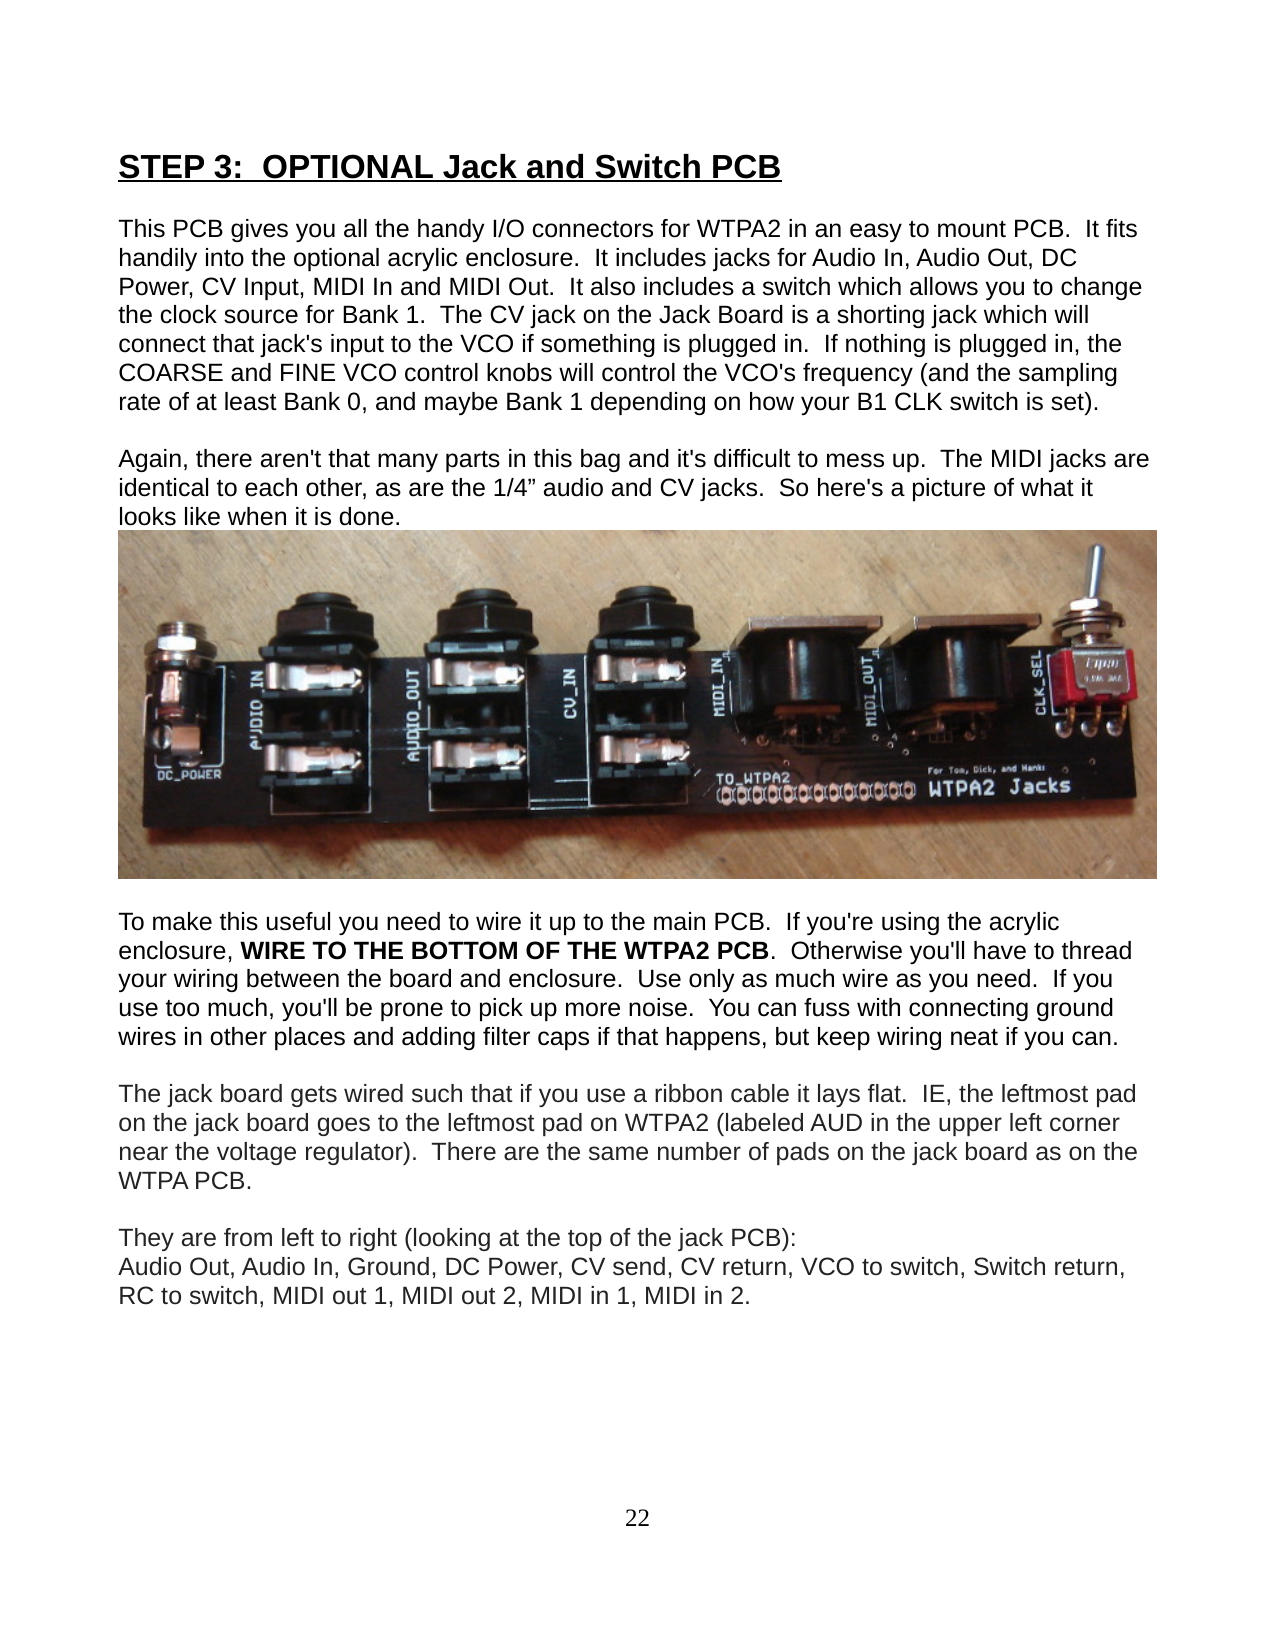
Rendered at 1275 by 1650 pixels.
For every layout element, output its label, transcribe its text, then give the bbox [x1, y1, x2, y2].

text The jack board gets wired such that if you use a ribbon cable it lays flat. IE, the leftmost pad on the jack board goes to the leftmost pad on WTPA2 (labeled AUD in the upper left corner near the voltage regulator). There are the same number of pads on the jack board as on the WTPA PCB. [118, 1079, 1157, 1194]
text To make this useful you need to wire it up to the main PCB. If you're using the acrylic enclosure, WIRE TO THE BOTTOM OF THE WTPA2 PCB. Otherwise you'll have to thread your wiring between the board and enclosure. Use only as much wire as you need. If you use too much, you'll be prone to pick up more noise. You can fuss with connecting ground wires in other places and adding filter caps if that happens, but keep wiring neat if you can. [118, 907, 1157, 1051]
text Again, there aren't that many parts in this bag and it's difficult to mess up. The MIDI jacks are identical to each other, as are the 1/4” audio and CV jacks. So here's a picture of what it looks like when it is done. [118, 444, 1157, 530]
text This PCB gives you all the handy I/O connectors for WTPA2 in an easy to mount PCB. It fits handily into the optional acrylic enclosure. It includes jacks for Audio In, Audio Out, DC Power, CV Input, MIDI In and MIDI Out. It also includes a switch which allows you to change the clock source for Bank 1. The CV jack on the Jack Board is a shorting jack which will connect that jack's input to the VCO if something is plugged in. If nothing is plugged in, the COARSE and FINE VCO control knobs will control the VCO's frequency (and the sampling rate of at least Bank 0, and maybe Bank 1 depending on how your B1 CLK switch is set). [118, 214, 1157, 415]
text They are from left to right (looking at the top of the jack PCB): [118, 1223, 1157, 1252]
text Audio Out, Audio In, Ground, DC Power, CV send, CV return, VCO to switch, Switch return, RC to switch, MIDI out 1, MIDI out 2, MIDI in 1, MIDI in 2. [118, 1252, 1157, 1309]
picture [118, 530, 1157, 879]
text STEP 3: OPTIONAL Jack and Switch PCB [118, 147, 1157, 185]
